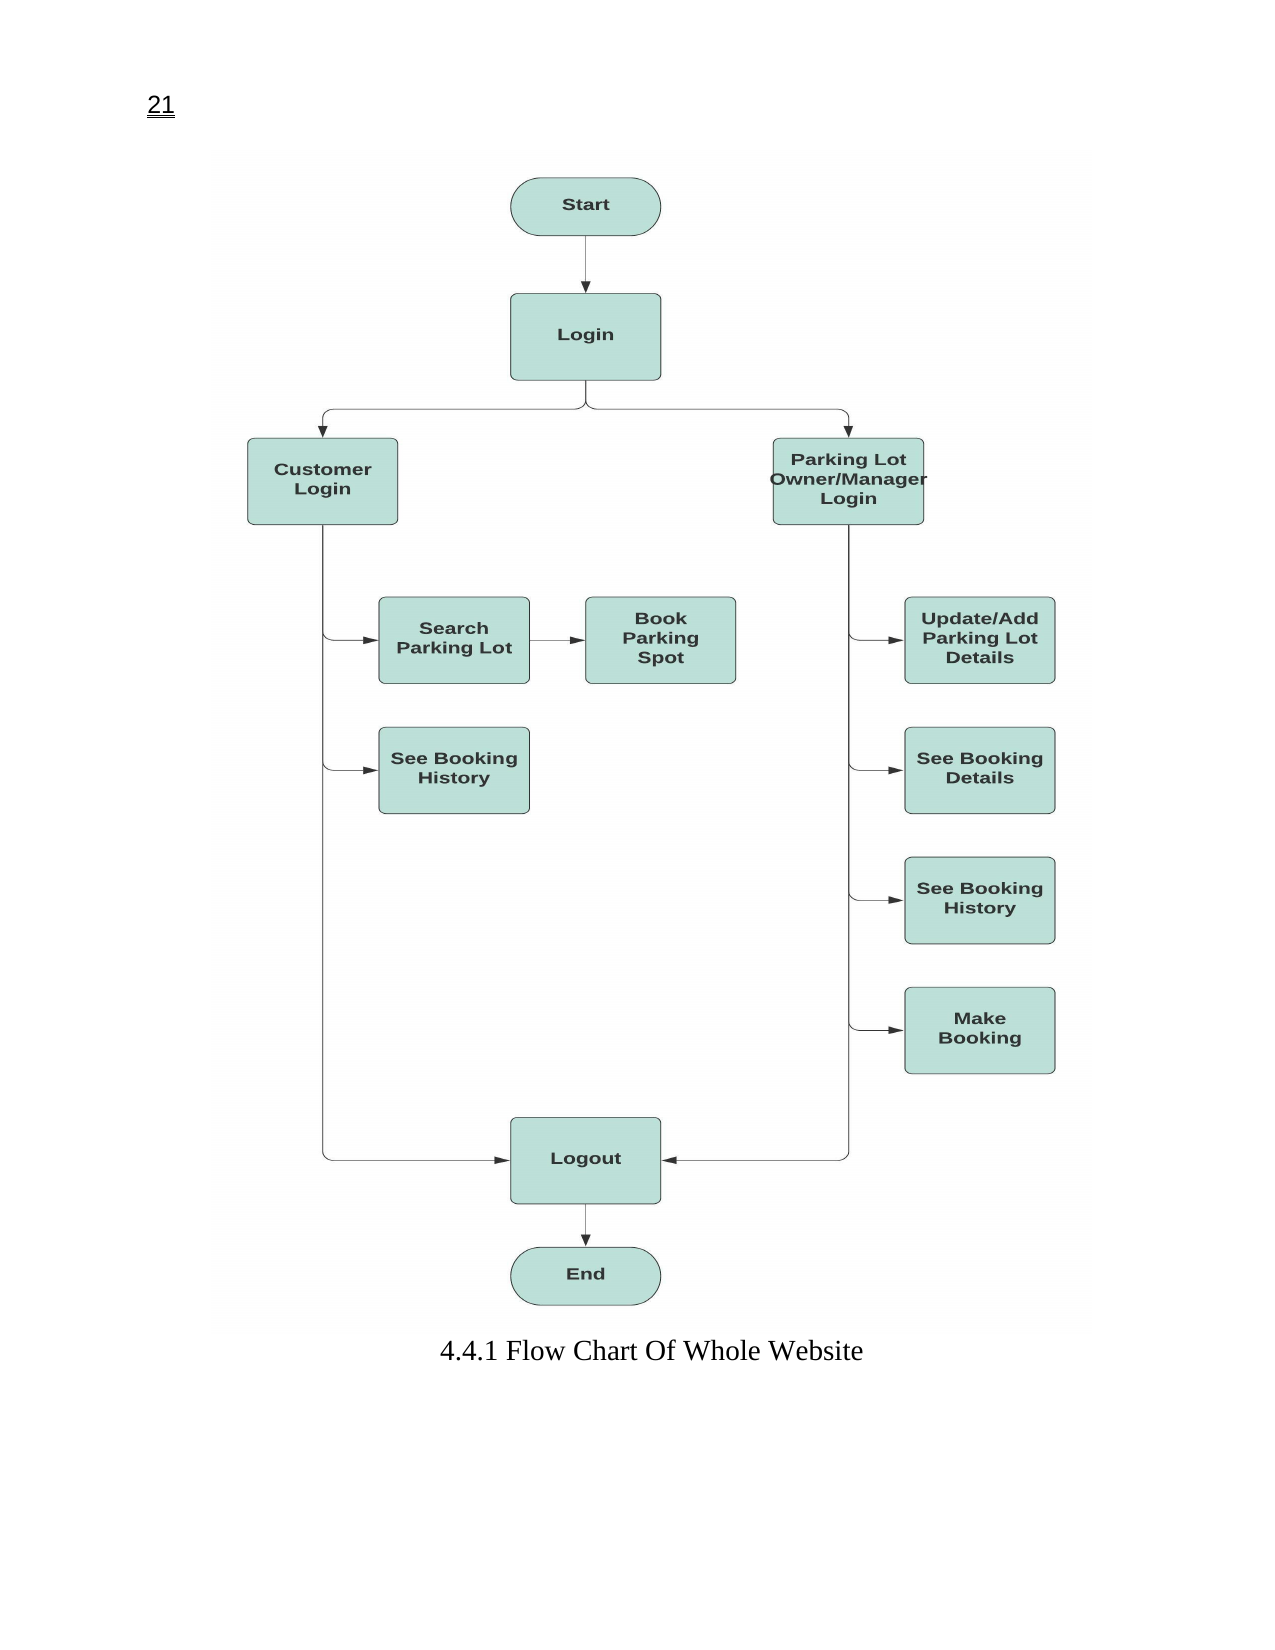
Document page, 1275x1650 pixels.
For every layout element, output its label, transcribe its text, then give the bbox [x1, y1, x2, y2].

text 4.4.1 Flow Chart Of Whole Website [147, 150, 1156, 1367]
picture [210, 150, 1093, 1334]
